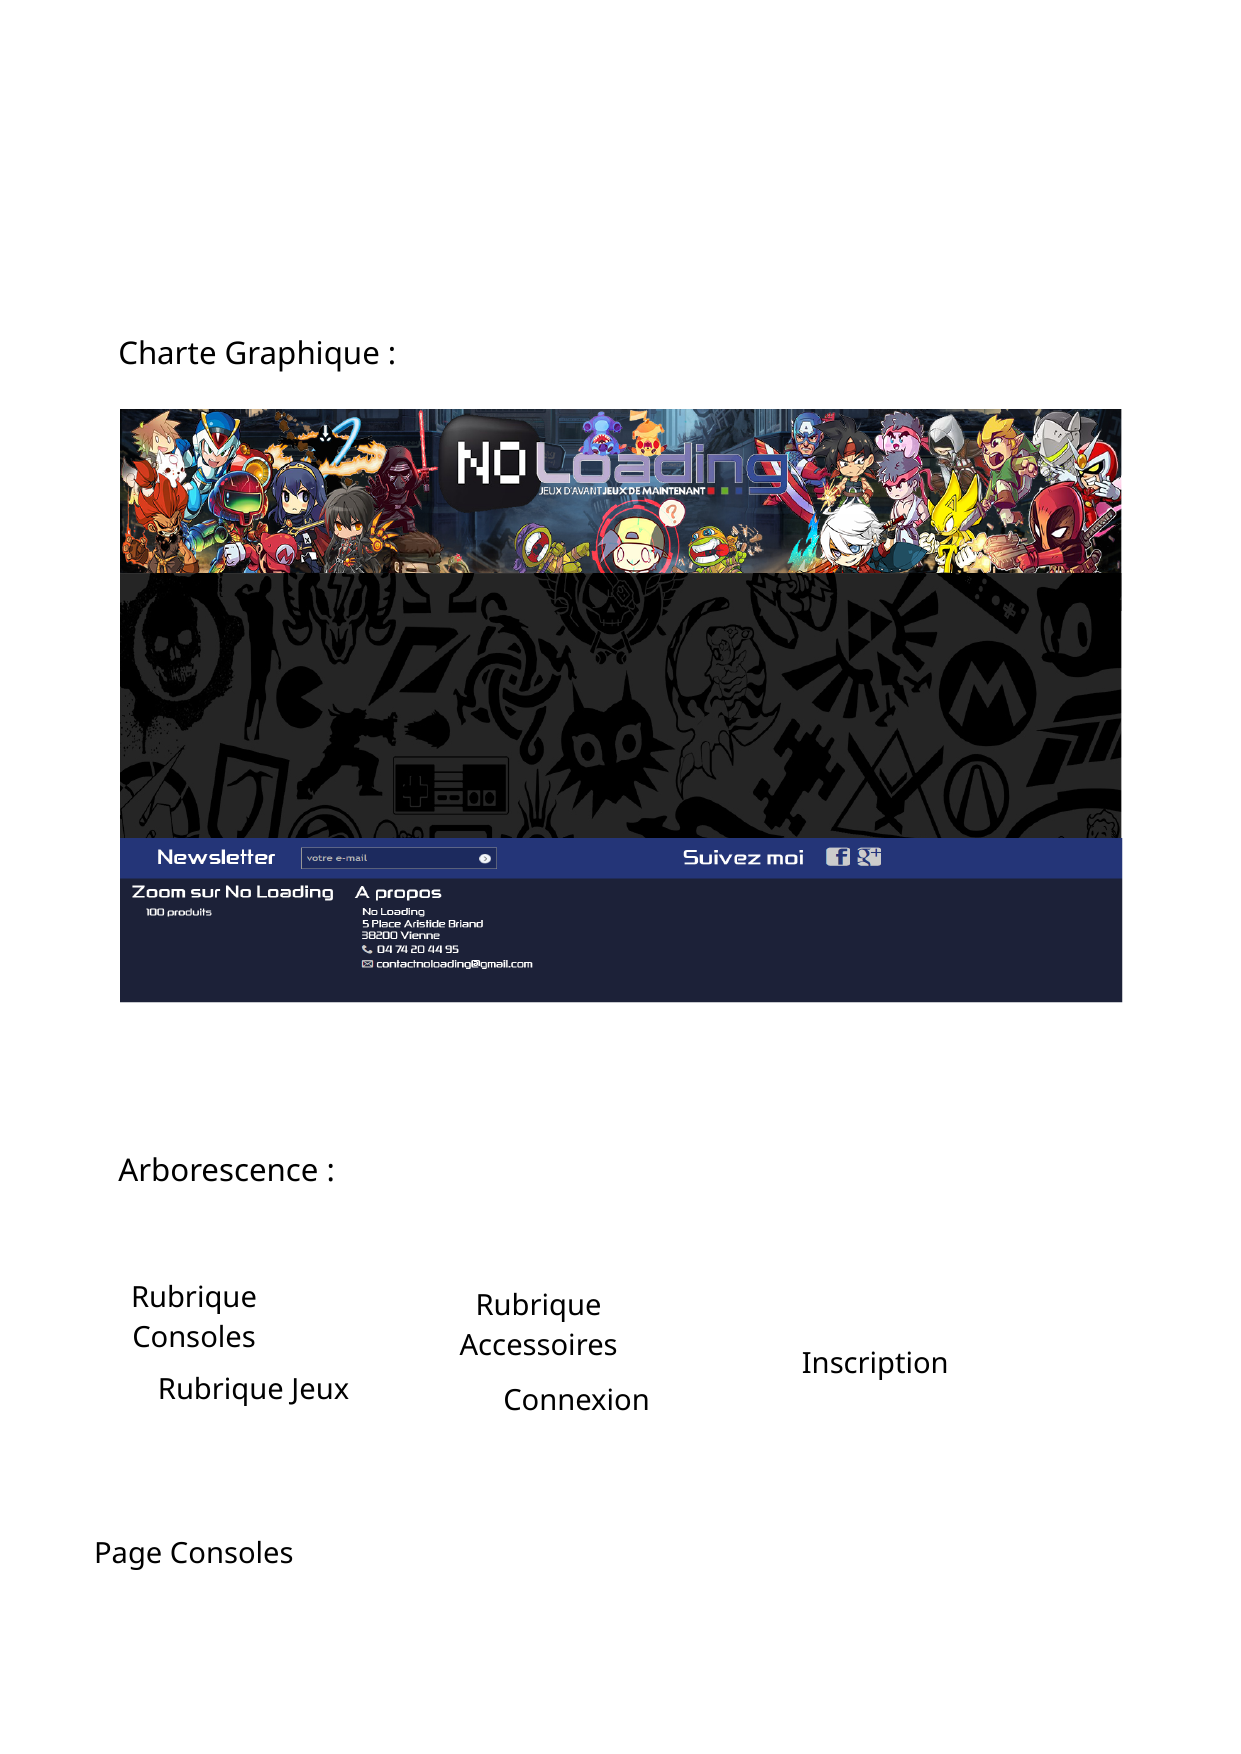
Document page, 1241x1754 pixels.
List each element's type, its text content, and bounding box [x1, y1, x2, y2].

text Page Consoles [88, 1532, 299, 1572]
text Inscription [758, 1342, 992, 1382]
text Rubrique Consoles [88, 1276, 299, 1356]
text Rubrique Accessoires [403, 1284, 674, 1364]
text Rubrique Jeux [150, 1368, 356, 1408]
text Arborescence : [118, 402, 1122, 1191]
text Connexion [456, 1379, 697, 1419]
text Charte Graphique : [118, 331, 1122, 374]
